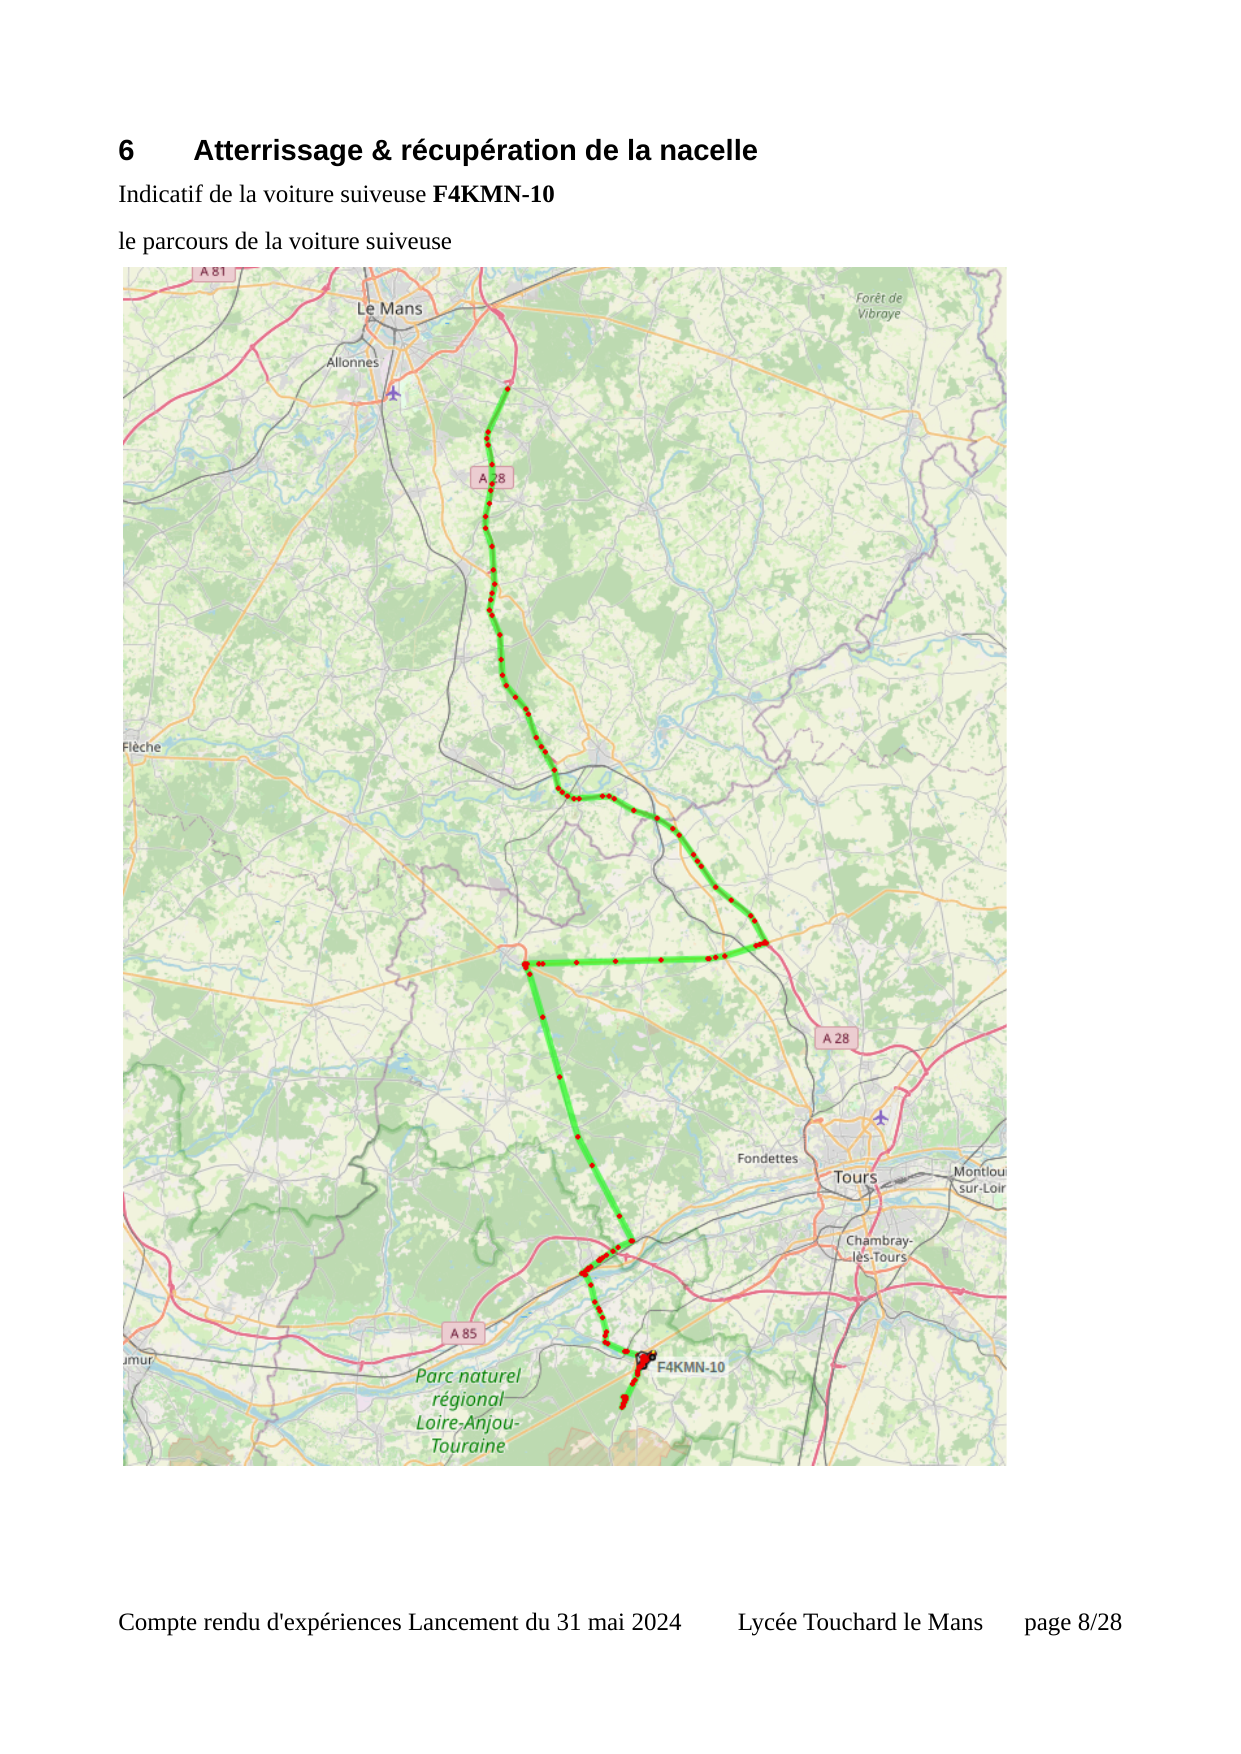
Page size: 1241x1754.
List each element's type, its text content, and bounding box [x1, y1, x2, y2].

text Indicatif de la voiture suiveuse F4KMN-10 [118, 179, 1122, 207]
subtitle Atterrissage & récupération de la nacelle [118, 133, 1122, 166]
picture [123, 267, 1007, 1466]
text le parcours de la voiture suiveuse [118, 226, 1122, 255]
